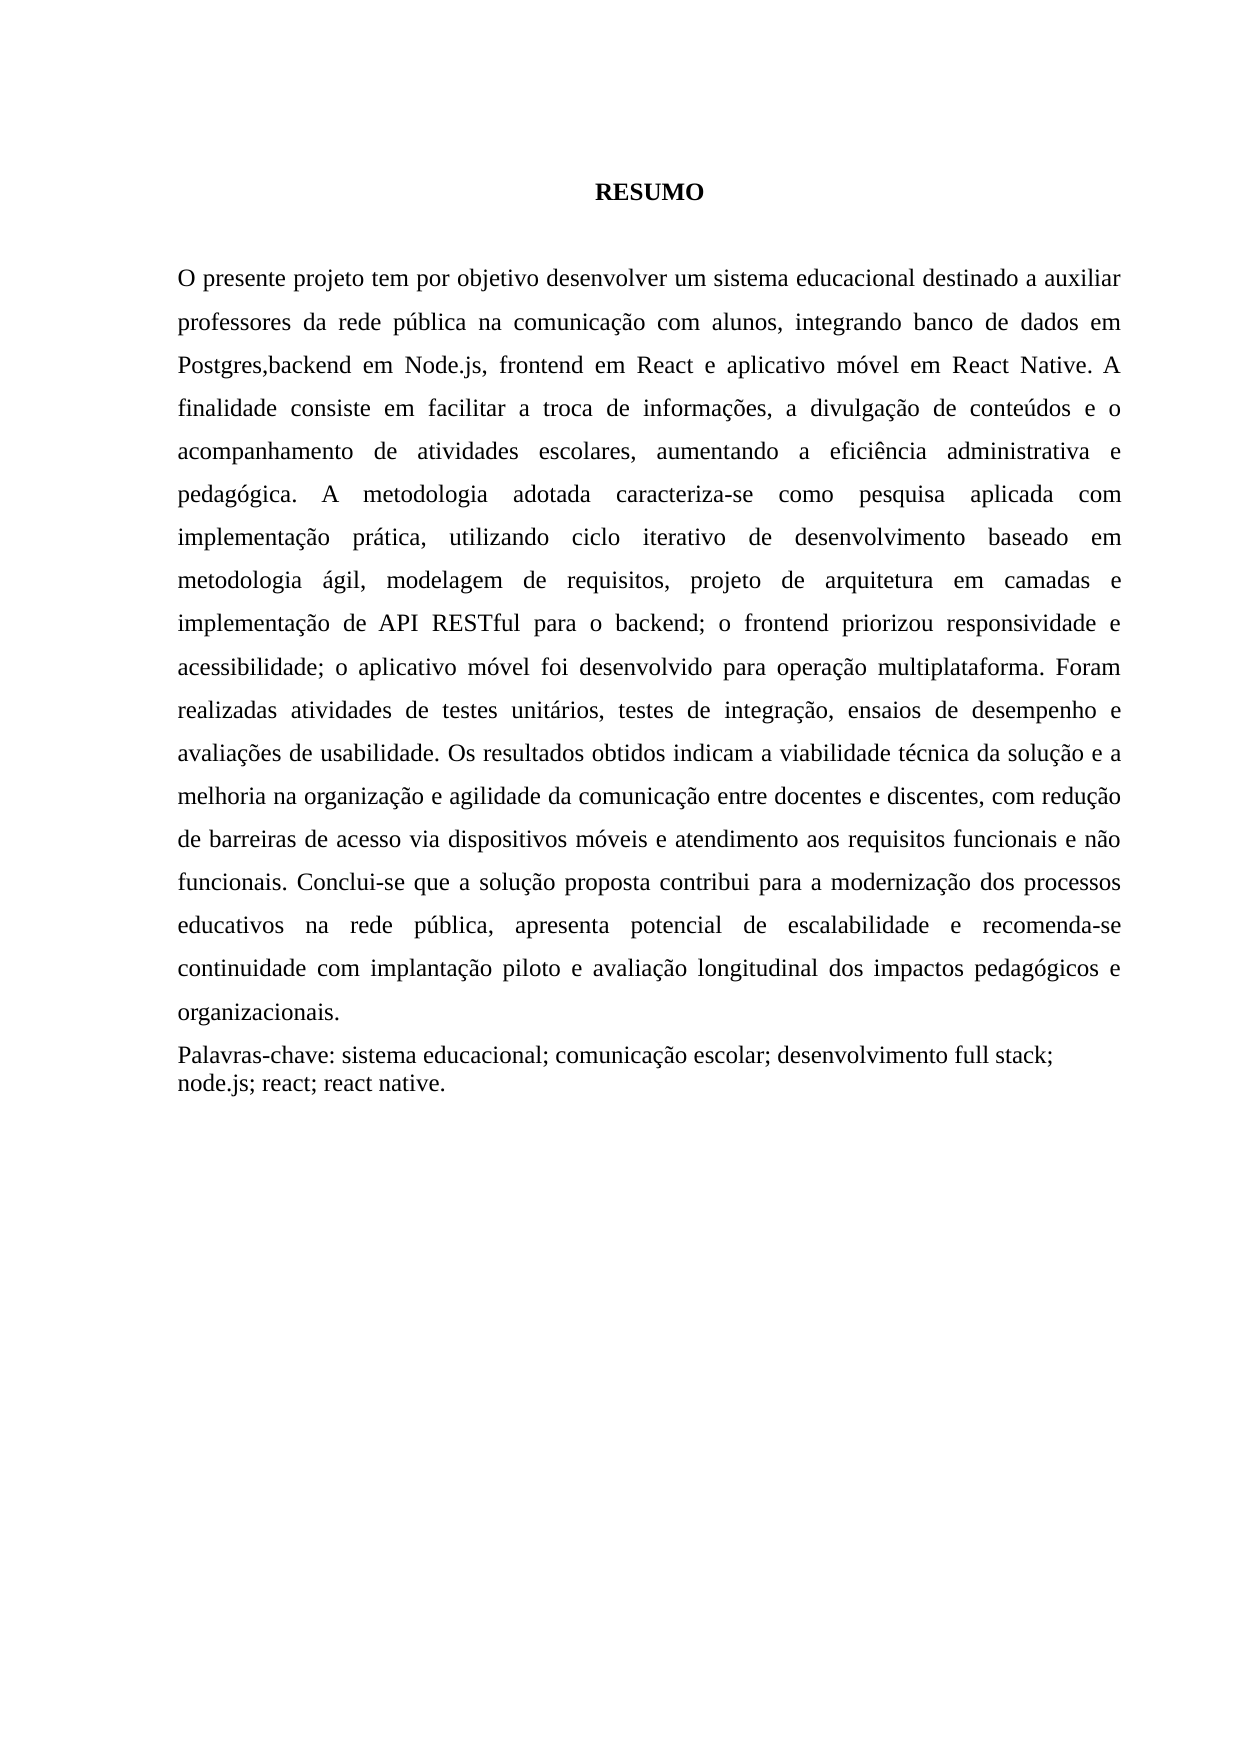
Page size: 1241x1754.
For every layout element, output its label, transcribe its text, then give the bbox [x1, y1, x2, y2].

text O presente projeto tem por objetivo desenvolver um sistema educacional destinado a auxiliar professores da rede pública na comunicação com alunos, integrando banco de dados em Postgres,backend em Node.js, frontend em React e aplicativo móvel em React Native. A finalidade consiste em facilitar a troca de informações, a divulgação de conteúdos e o acompanhamento de atividades escolares, aumentando a eficiência administrativa e pedagógica. A metodologia adotada caracteriza-se como pesquisa aplicada com implementação prática, utilizando ciclo iterativo de desenvolvimento baseado em metodologia ágil, modelagem de requisitos, projeto de arquitetura em camadas e implementação de API RESTful para o backend; o frontend priorizou responsividade e acessibilidade; o aplicativo móvel foi desenvolvido para operação multiplataforma. Foram realizadas atividades de testes unitários, testes de integração, ensaios de desempenho e avaliações de usabilidade. Os resultados obtidos indicam a viabilidade técnica da solução e a melhoria na organização e agilidade da comunicação entre docentes e discentes, com redução de barreiras de acesso via dispositivos móveis e atendimento aos requisitos funcionais e não funcionais. Conclui-se que a solução proposta contribui para a modernização dos processos educativos na rede pública, apresenta potencial de escalabilidade e recomenda-se continuidade com implantação piloto e avaliação longitudinal dos impactos pedagógicos e organizacionais. [177, 263, 1122, 1025]
text Palavras-chave: sistema educacional; comunicação escolar; desenvolvimento full stack; node.js; react; react native. [177, 1040, 1122, 1097]
text RESUMO [177, 177, 1122, 206]
